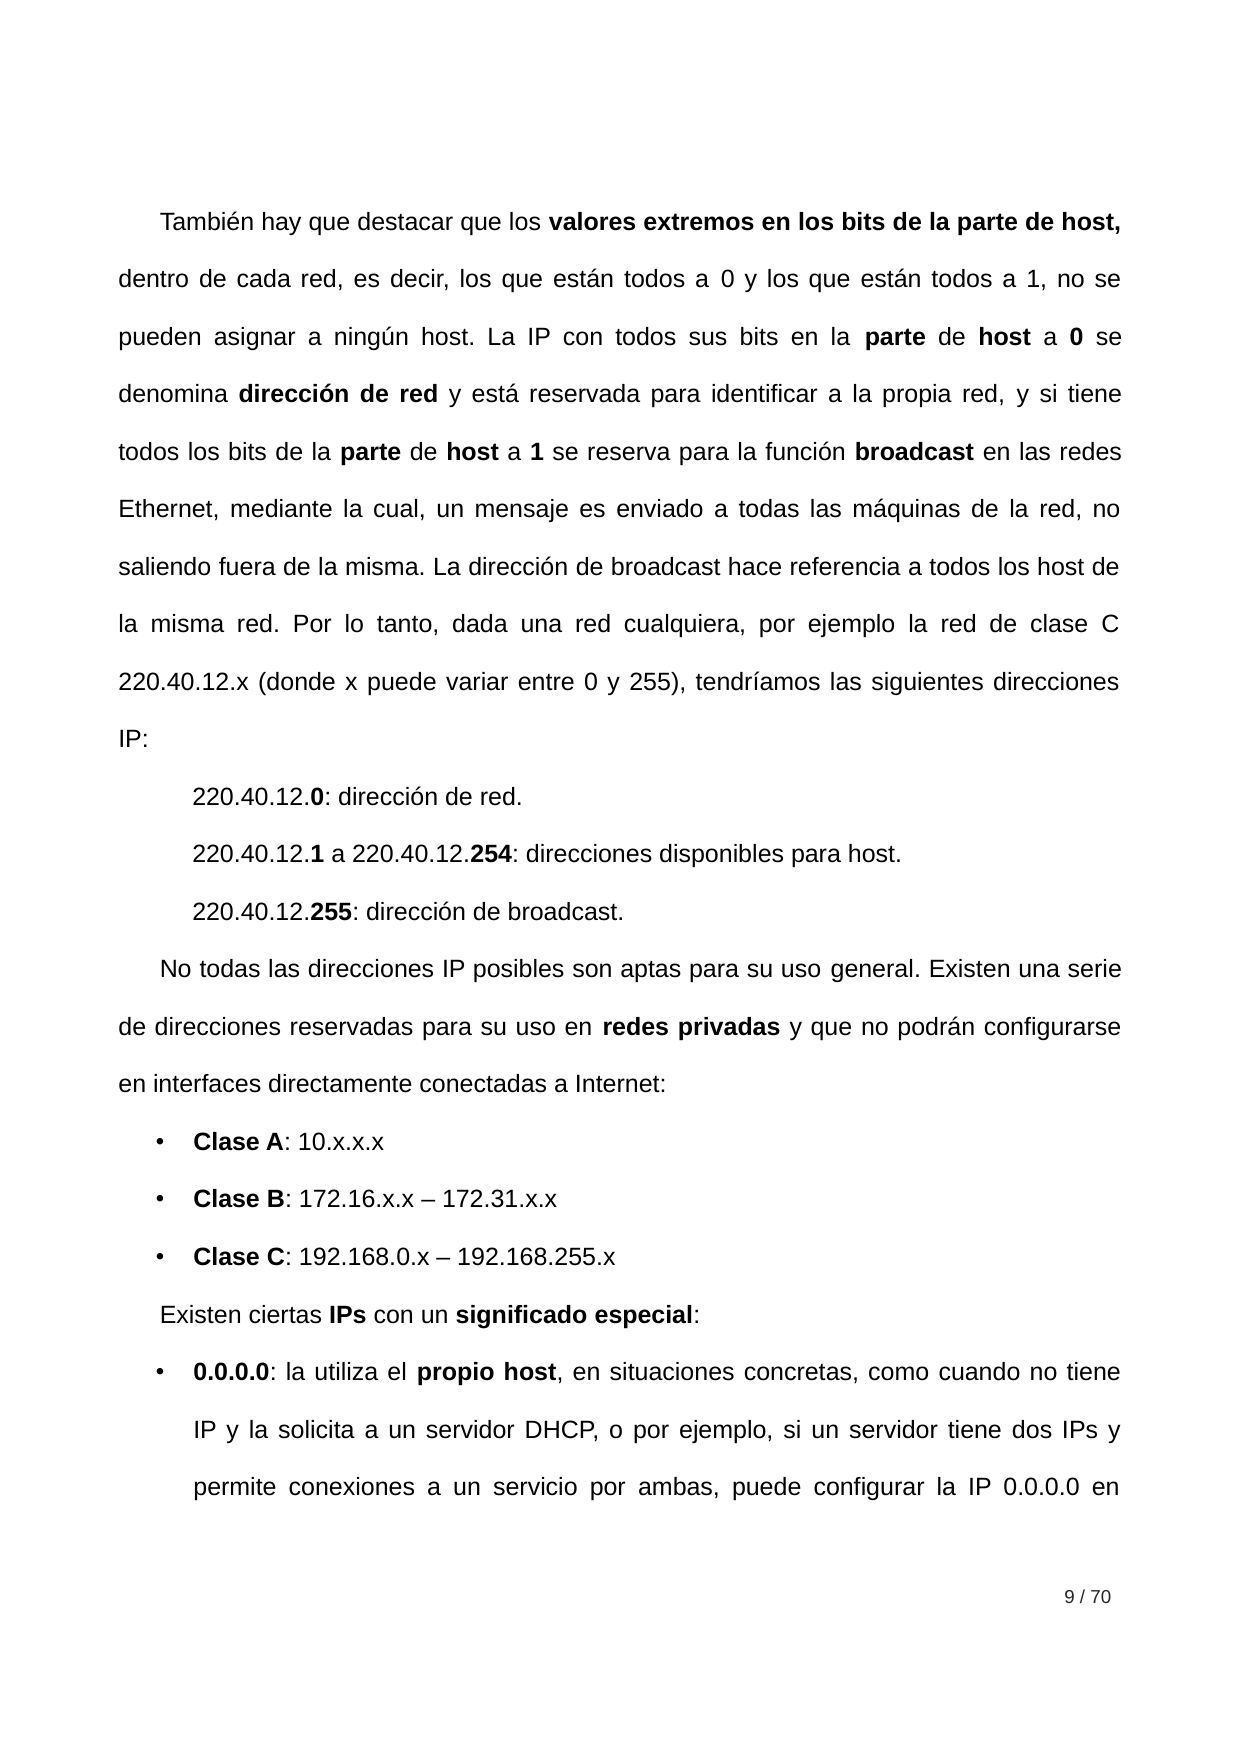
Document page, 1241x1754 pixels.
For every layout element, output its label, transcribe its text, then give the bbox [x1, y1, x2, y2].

list Clase B: 172.16.x.x – 172.31.x.x [156, 1184, 1122, 1213]
text 220.40.12.1 a 220.40.12.254: direcciones disponibles para host. [192, 839, 1122, 868]
text 220.40.12.255: dirección de broadcast. [192, 897, 1122, 925]
text Existen ciertas IPs con un significado especial: [118, 1300, 1122, 1328]
text No todas las direcciones IP posibles son aptas para su uso general. Existen una serie de direcciones reservadas para su uso en redes privadas y que no podrán configurarse en interfaces directamente conectadas a Internet: [118, 954, 1122, 1098]
text 220.40.12.0: dirección de red. [192, 782, 1122, 810]
text También hay que destacar que los valores extremos en los bits de la parte de host, dentro de cada red, es decir, los que están todos a 0 y los que están todos a 1, no se pueden asignar a ningún host. La IP con todos sus bits en la parte de host a 0 se denomina dirección de red y está reservada para identificar a la propia red, y si tiene todos los bits de la parte de host a 1 se reserva para la función broadcast en las redes Ethernet, mediante la cual, un mensaje es enviado a todas las máquinas de la red, no saliendo fuera de la misma. La dirección de broadcast hace referencia a todos los host de la misma red. Por lo tanto, dada una red cualquiera, por ejemplo la red de clase C 220.40.12.x (donde x puede variar entre 0 y 255), tendríamos las siguientes direcciones IP: [118, 207, 1122, 753]
list Clase C: 192.168.0.x – 192.168.255.x [156, 1242, 1122, 1271]
list Clase A: 10.x.x.x [156, 1127, 1122, 1156]
list 0.0.0.0: la utiliza el propio host, en situaciones concretas, como cuando no tiene IP y la solicita a un servidor DHCP, o por ejemplo, si un servidor tiene dos IPs y permite conexiones a un servicio por ambas, puede configurar la IP 0.0.0.0 en [156, 1357, 1122, 1501]
